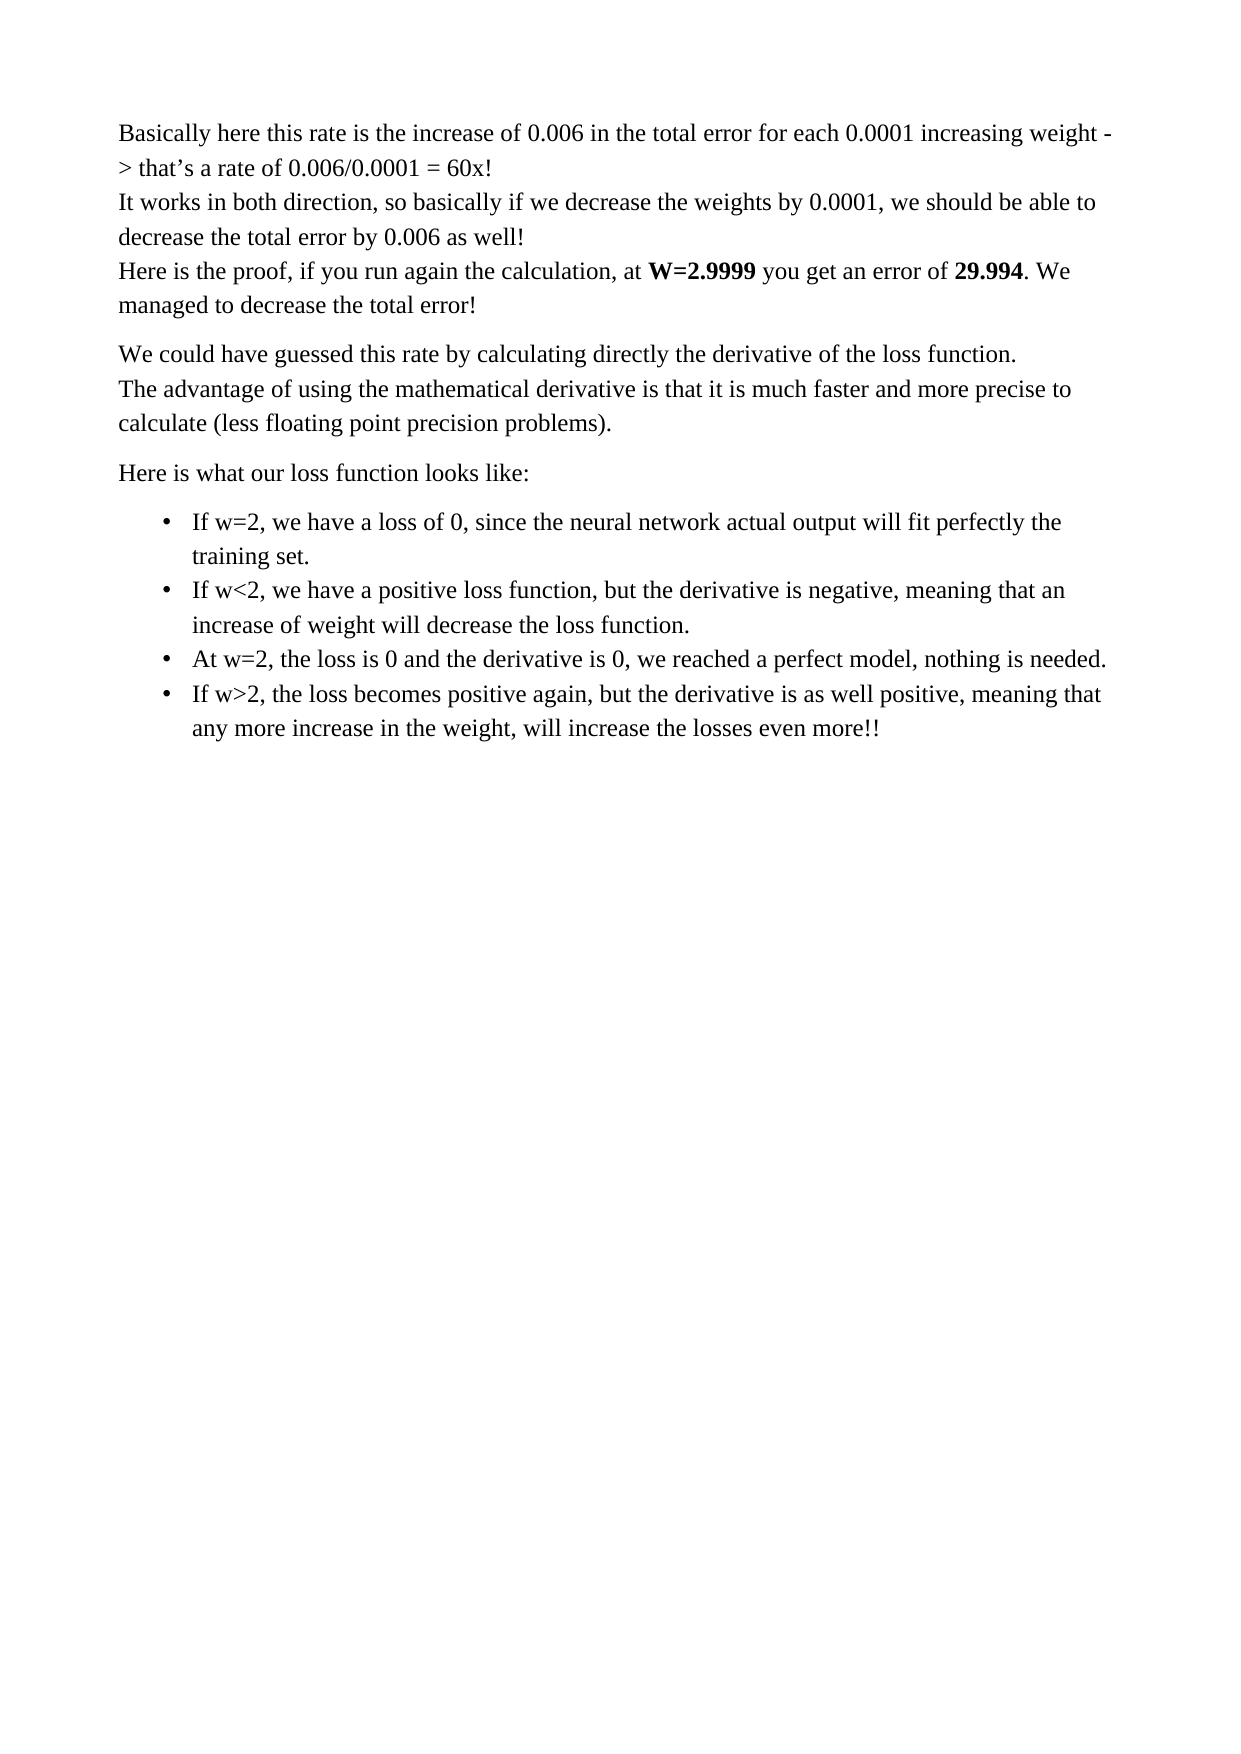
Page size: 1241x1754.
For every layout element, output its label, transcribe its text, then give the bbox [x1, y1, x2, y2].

list If w=2, we have a loss of 0, since the neural network actual output will fit perfectly the training set. [162, 507, 1122, 570]
text Basically here this rate is the increase of 0.006 in the total error for each 0.0001 increasing weight -> that’s a rate of 0.006/0.0001 = 60x! It works in both direction, so basically if we decrease the weights by 0.0001, we should be able to decrease the total error by 0.006 as well! Here is the proof, if you run again the calculation, at W=2.9999 you get an error of 29.994. We managed to decrease the total error! [118, 118, 1122, 319]
list If w>2, the loss becomes positive again, but the derivative is as well positive, meaning that any more increase in the weight, will increase the losses even more!! [162, 679, 1122, 742]
list If w<2, we have a positive loss function, but the derivative is negative, meaning that an increase of weight will decrease the loss function. [162, 576, 1122, 639]
text Here is what our loss function looks like: [118, 458, 1122, 486]
text We could have guessed this rate by calculating directly the derivative of the loss function. The advantage of using the mathematical derivative is that it is much faster and more precise to calculate (less floating point precision problems). [118, 339, 1122, 437]
list At w=2, the loss is 0 and the derivative is 0, we reached a perfect model, nothing is needed. [162, 644, 1122, 673]
